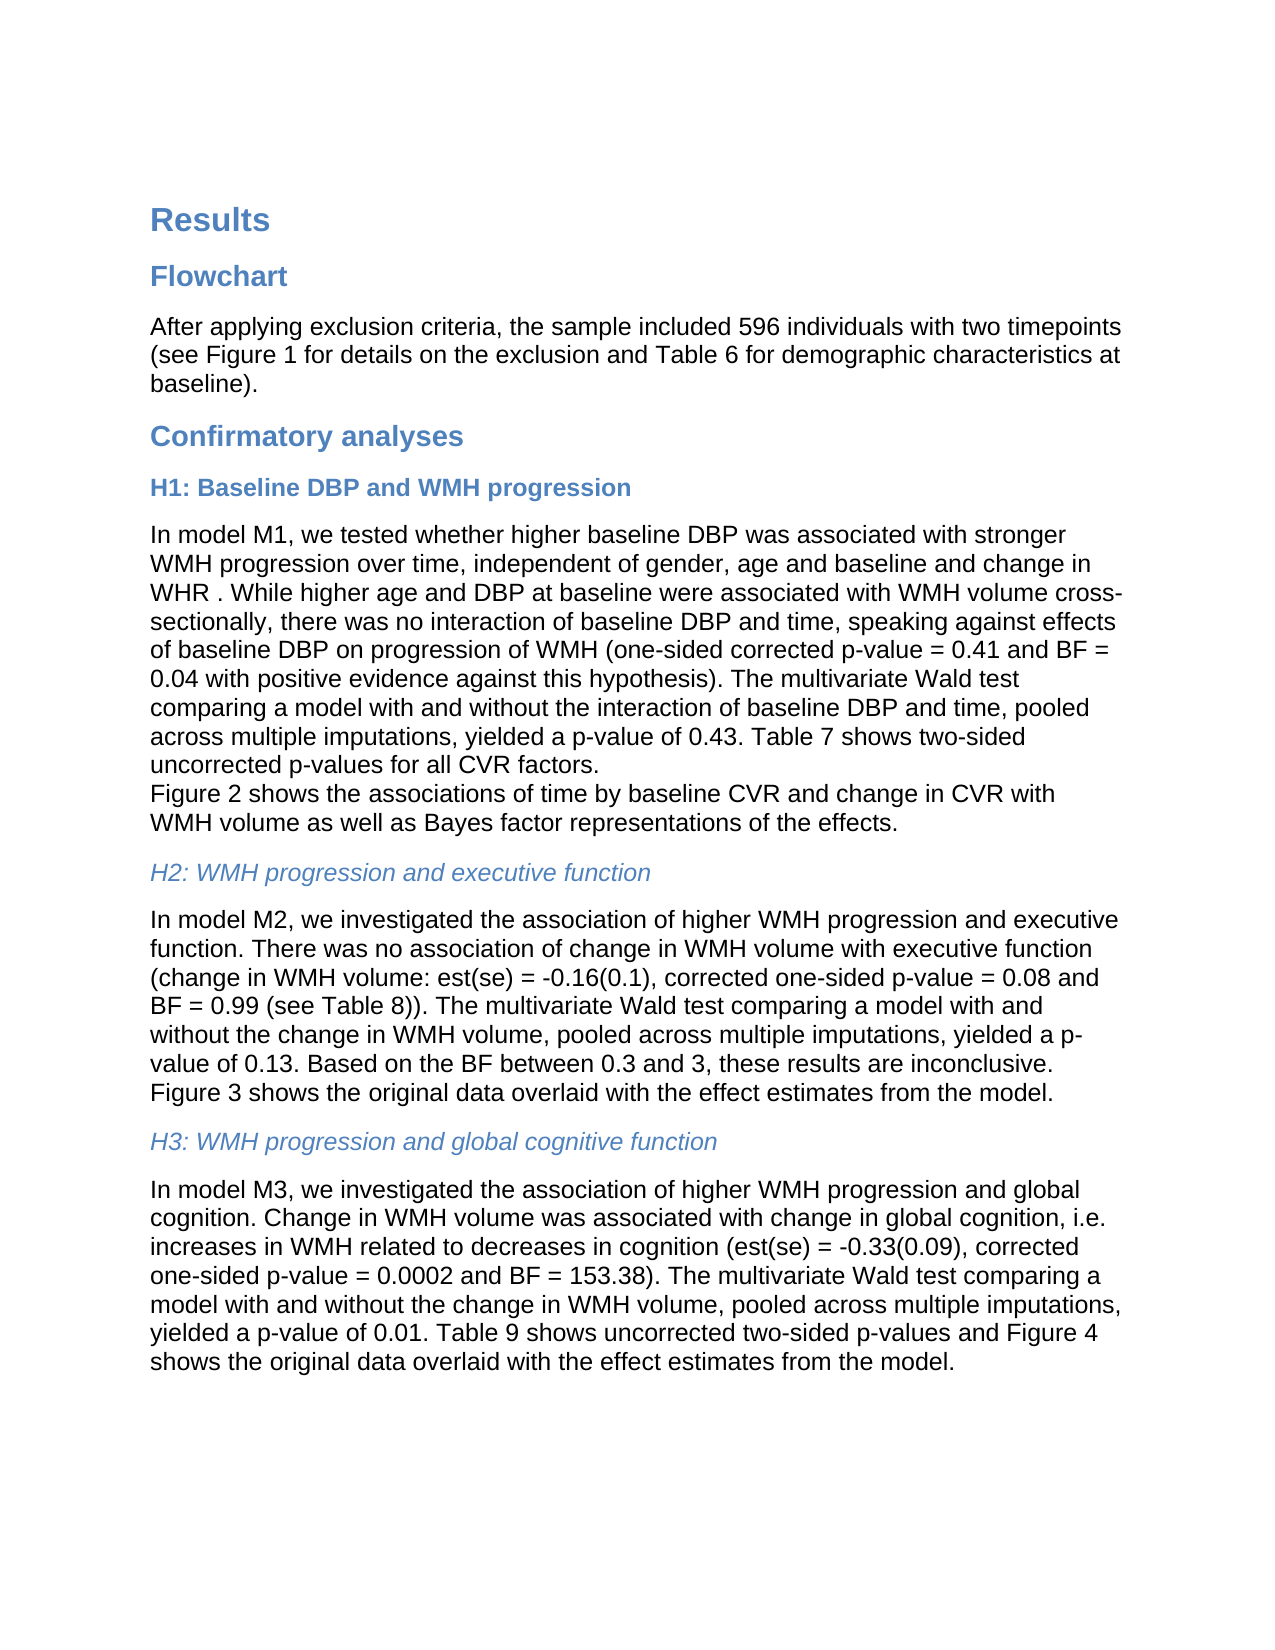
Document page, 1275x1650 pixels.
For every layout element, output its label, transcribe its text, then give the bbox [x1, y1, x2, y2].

subtitle Confirmatory analyses [150, 419, 1125, 452]
text In model M3, we investigated the association of higher WMH progression and global cognition. Change in WMH volume was associated with change in global cognition, i.e. increases in WMH related to decreases in cognition (est(se) = -0.33(0.09), corrected one-sided p-value = 0.0002 and BF = 153.38). The multivariate Wald test comparing a model with and without the change in WMH volume, pooled across multiple imputations, yielded a p-value of 0.01. Table 9 shows uncorrected two-sided p-values and Figure 4 shows the original data overlaid with the effect estimates from the model. [150, 1175, 1125, 1376]
subtitle H2: WMH progression and executive function [150, 858, 1125, 886]
subtitle H1: Baseline DBP and WMH progression [150, 473, 1125, 502]
text After applying exclusion criteria, the sample included 596 individuals with two timepoints (see Figure 1 for details on the exclusion and Table 6 for demographic characteristics at baseline). [150, 312, 1125, 398]
subtitle Results [150, 200, 1125, 238]
subtitle H3: WMH progression and global cognitive function [150, 1127, 1125, 1156]
text In model M1, we tested whether higher baseline DBP was associated with stronger WMH progression over time, independent of gender, age and baseline and change in WHR . While higher age and DBP at baseline were associated with WMH volume cross-sectionally, there was no interaction of baseline DBP and time, speaking against effects of baseline DBP on progression of WMH (one-sided corrected p-value = 0.41 and BF = 0.04 with positive evidence against this hypothesis). The multivariate Wald test comparing a model with and without the interaction of baseline DBP and time, pooled across multiple imputations, yielded a p-value of 0.43. Table 7 shows two-sided uncorrected p-values for all CVR factors. Figure 2 shows the associations of time by baseline CVR and change in CVR with WMH volume as well as Bayes factor representations of the effects. [150, 521, 1125, 837]
subtitle Flowchart [150, 259, 1125, 293]
text In model M2, we investigated the association of higher WMH progression and executive function. There was no association of change in WMH volume with executive function (change in WMH volume: est(se) = -0.16(0.1), corrected one-sided p-value = 0.08 and BF = 0.99 (see Table 8)). The multivariate Wald test comparing a model with and without the change in WMH volume, pooled across multiple imputations, yielded a p-value of 0.13. Based on the BF between 0.3 and 3, these results are inconclusive. Figure 3 shows the original data overlaid with the effect estimates from the model. [150, 905, 1125, 1106]
